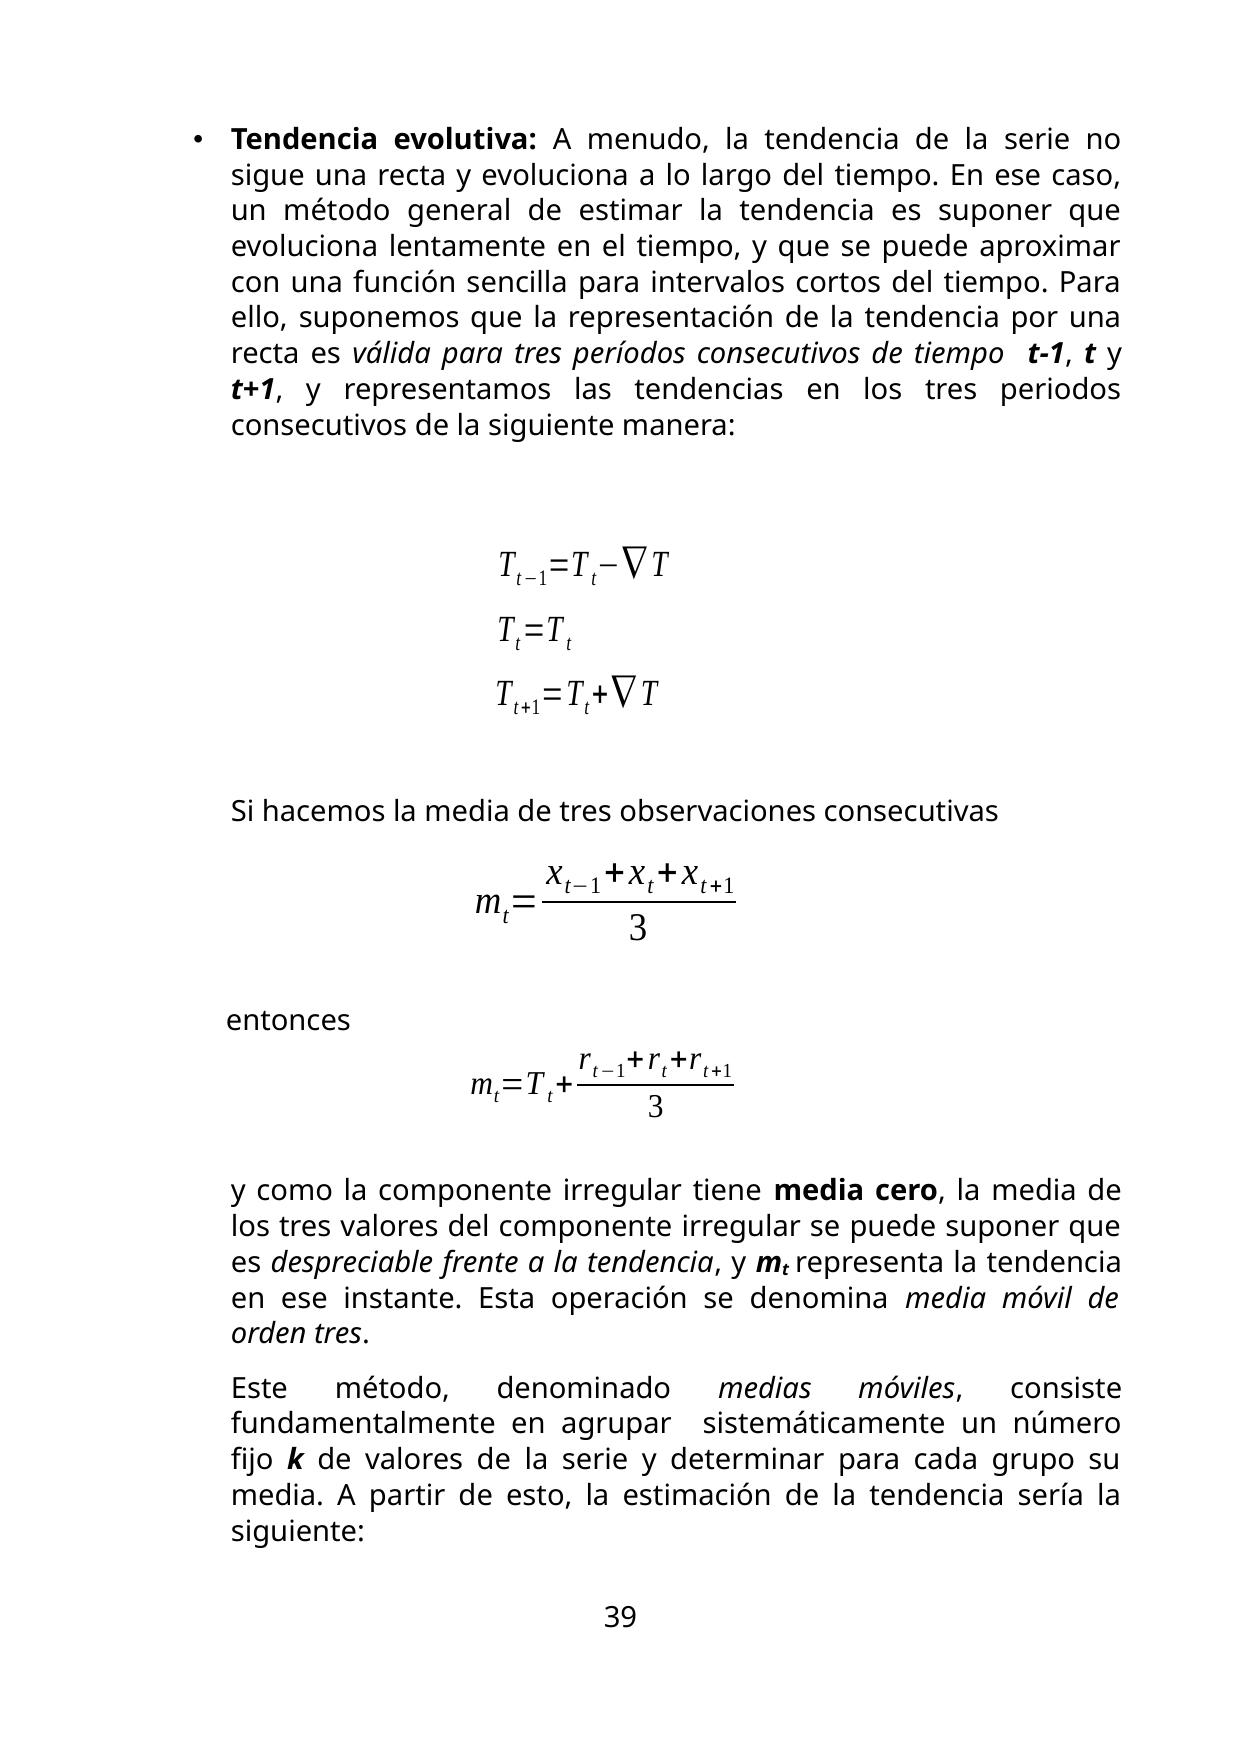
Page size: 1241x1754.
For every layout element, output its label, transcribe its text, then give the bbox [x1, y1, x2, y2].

text entonces [118, 999, 1122, 1038]
list y como la componente irregular tiene media cero, la media de los tres valores del componente irregular se puede suponer que es despreciable frente a la tendencia, y mt representa la tendencia en ese instante. Esta operación se denomina media móvil de orden tres. [193, 1170, 1122, 1352]
list Tendencia evolutiva: A menudo, la tendencia de la serie no sigue una recta y evoluciona a lo largo del tiempo. En ese caso, un método general de estimar la tendencia es suponer que evoluciona lentamente en el tiempo, y que se puede aproximar con una función sencilla para intervalos cortos del tiempo. Para ello, suponemos que la representación de la tendencia por una recta es válida para tres períodos consecutivos de tiempo t-1, t y t+1, y representamos las tendencias en los tres periodos consecutivos de la siguiente manera: [193, 118, 1122, 444]
list Este método, denominado medias móviles, consiste fundamentalmente en agrupar sistemáticamente un número fijo k de valores de la serie y determinar para cada grupo su media. A partir de esto, la estimación de la tendencia sería la siguiente: [193, 1367, 1122, 1549]
list Si hacemos la media de tres observaciones consecutivas [193, 790, 1122, 830]
